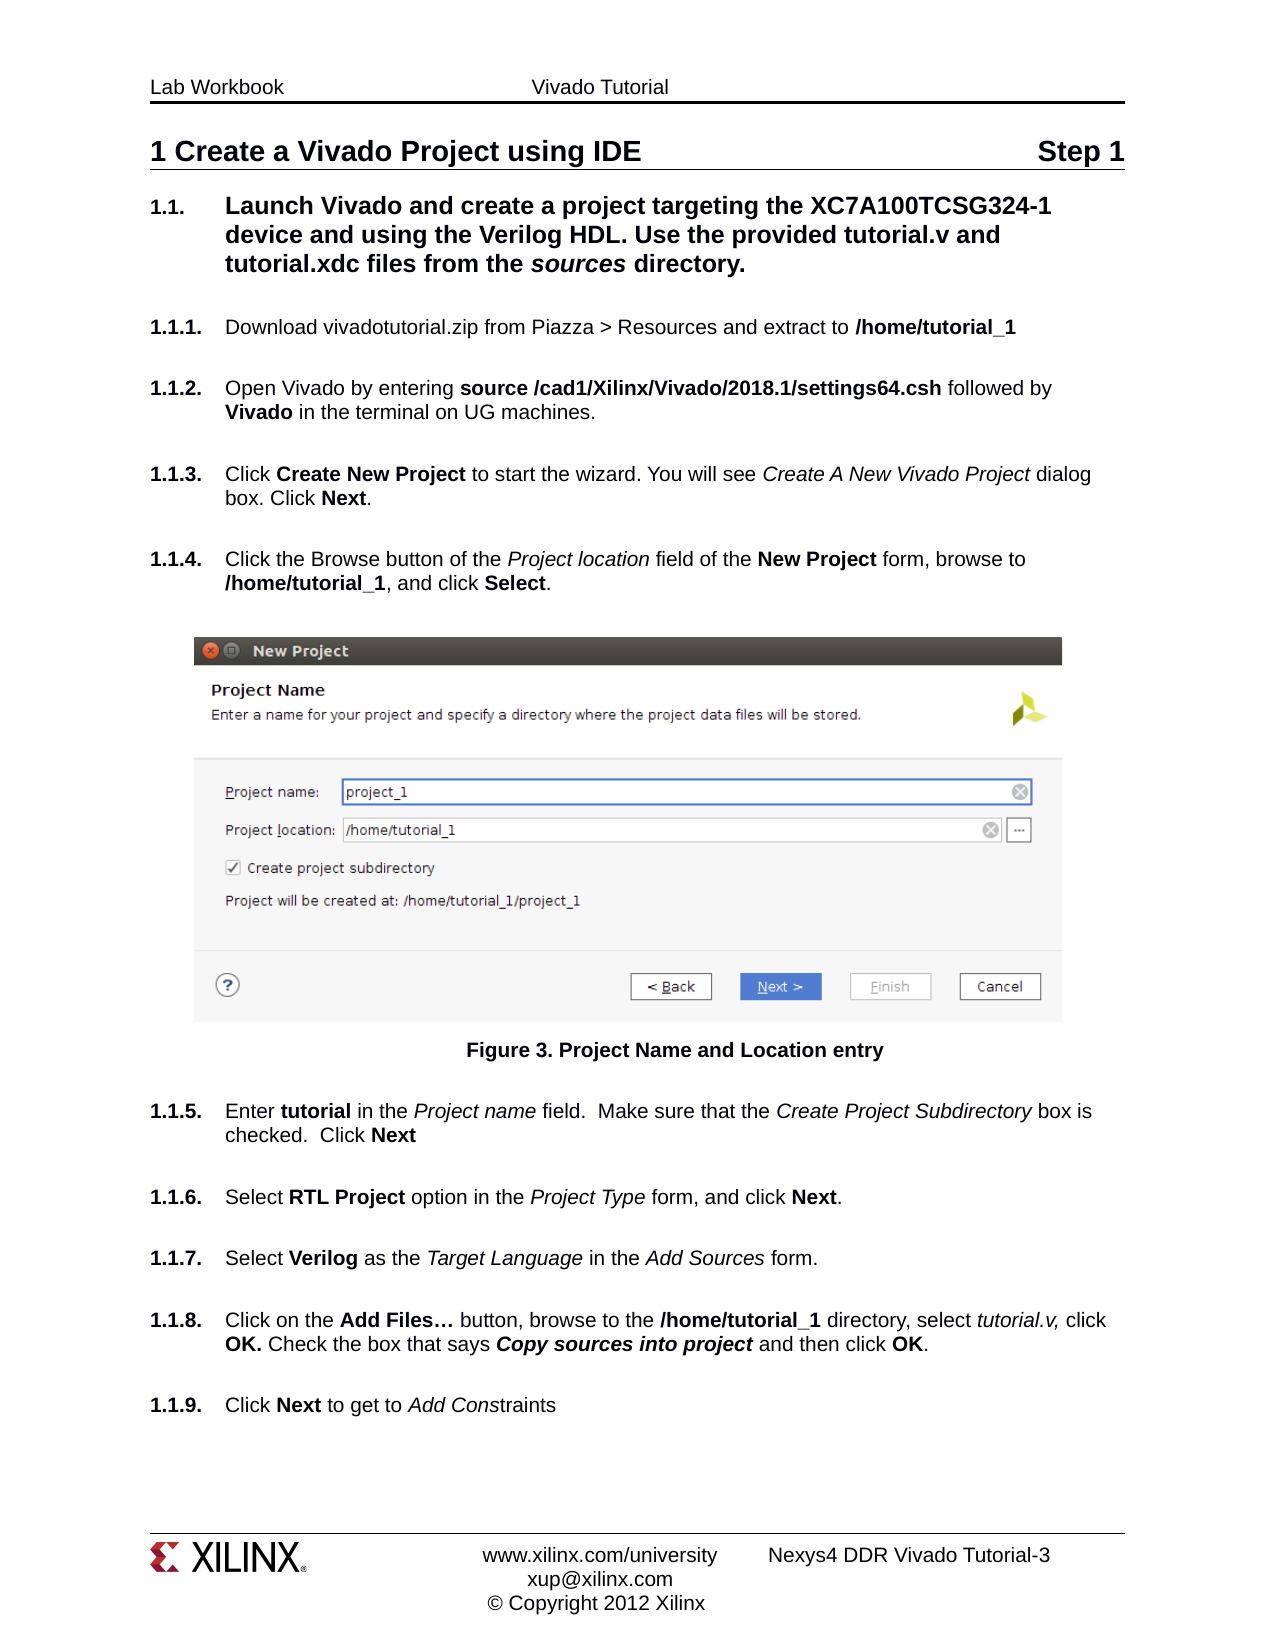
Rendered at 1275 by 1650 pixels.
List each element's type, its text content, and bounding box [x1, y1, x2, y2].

picture [194, 637, 1063, 1022]
list Download vivadotutorial.zip from Piazza > Resources and extract to /home/tutorial_1 [150, 315, 1125, 339]
list Click Create New Project to start the wizard. You will see Create A New Vivado Project dialog box. Click Next. [150, 462, 1125, 509]
list Select RTL Project option in the Project Type form, and click Next. [150, 1184, 1125, 1208]
list Click the Browse button of the Project location field of the New Project form, browse to /home/tutorial_1, and click Select. [150, 547, 1125, 595]
picture [150, 1542, 307, 1572]
text Figure 3. Project Name and Location entry [225, 1038, 1125, 1062]
list Click on the Add Files… button, browse to the /home/tutorial_1 directory, select tutorial.v, click OK. Check the box that says Copy sources into project and then click OK. [150, 1307, 1125, 1355]
list Open Vivado by entering source /cad1/Xilinx/Vivado/2018.1/settings64.csh followed by Vivado in the terminal on UG machines. [150, 376, 1125, 424]
list Select Verilog as the Target Language in the Add Sources form. [150, 1246, 1125, 1270]
list Launch Vivado and create a project targeting the XC7A100TCSG324-1 device and using the Verilog HDL. Use the provided tutorial.v and tutorial.xdc files from the sources directory. [150, 191, 1125, 277]
subtitle Create a Vivado Project using IDE Step 1 [150, 133, 1125, 169]
list Enter tutorial in the Project name field. Make sure that the Create Project Subdirectory box is checked. Click Next [150, 1099, 1125, 1147]
list Click Next to get to Add Constraints [150, 1393, 1125, 1417]
